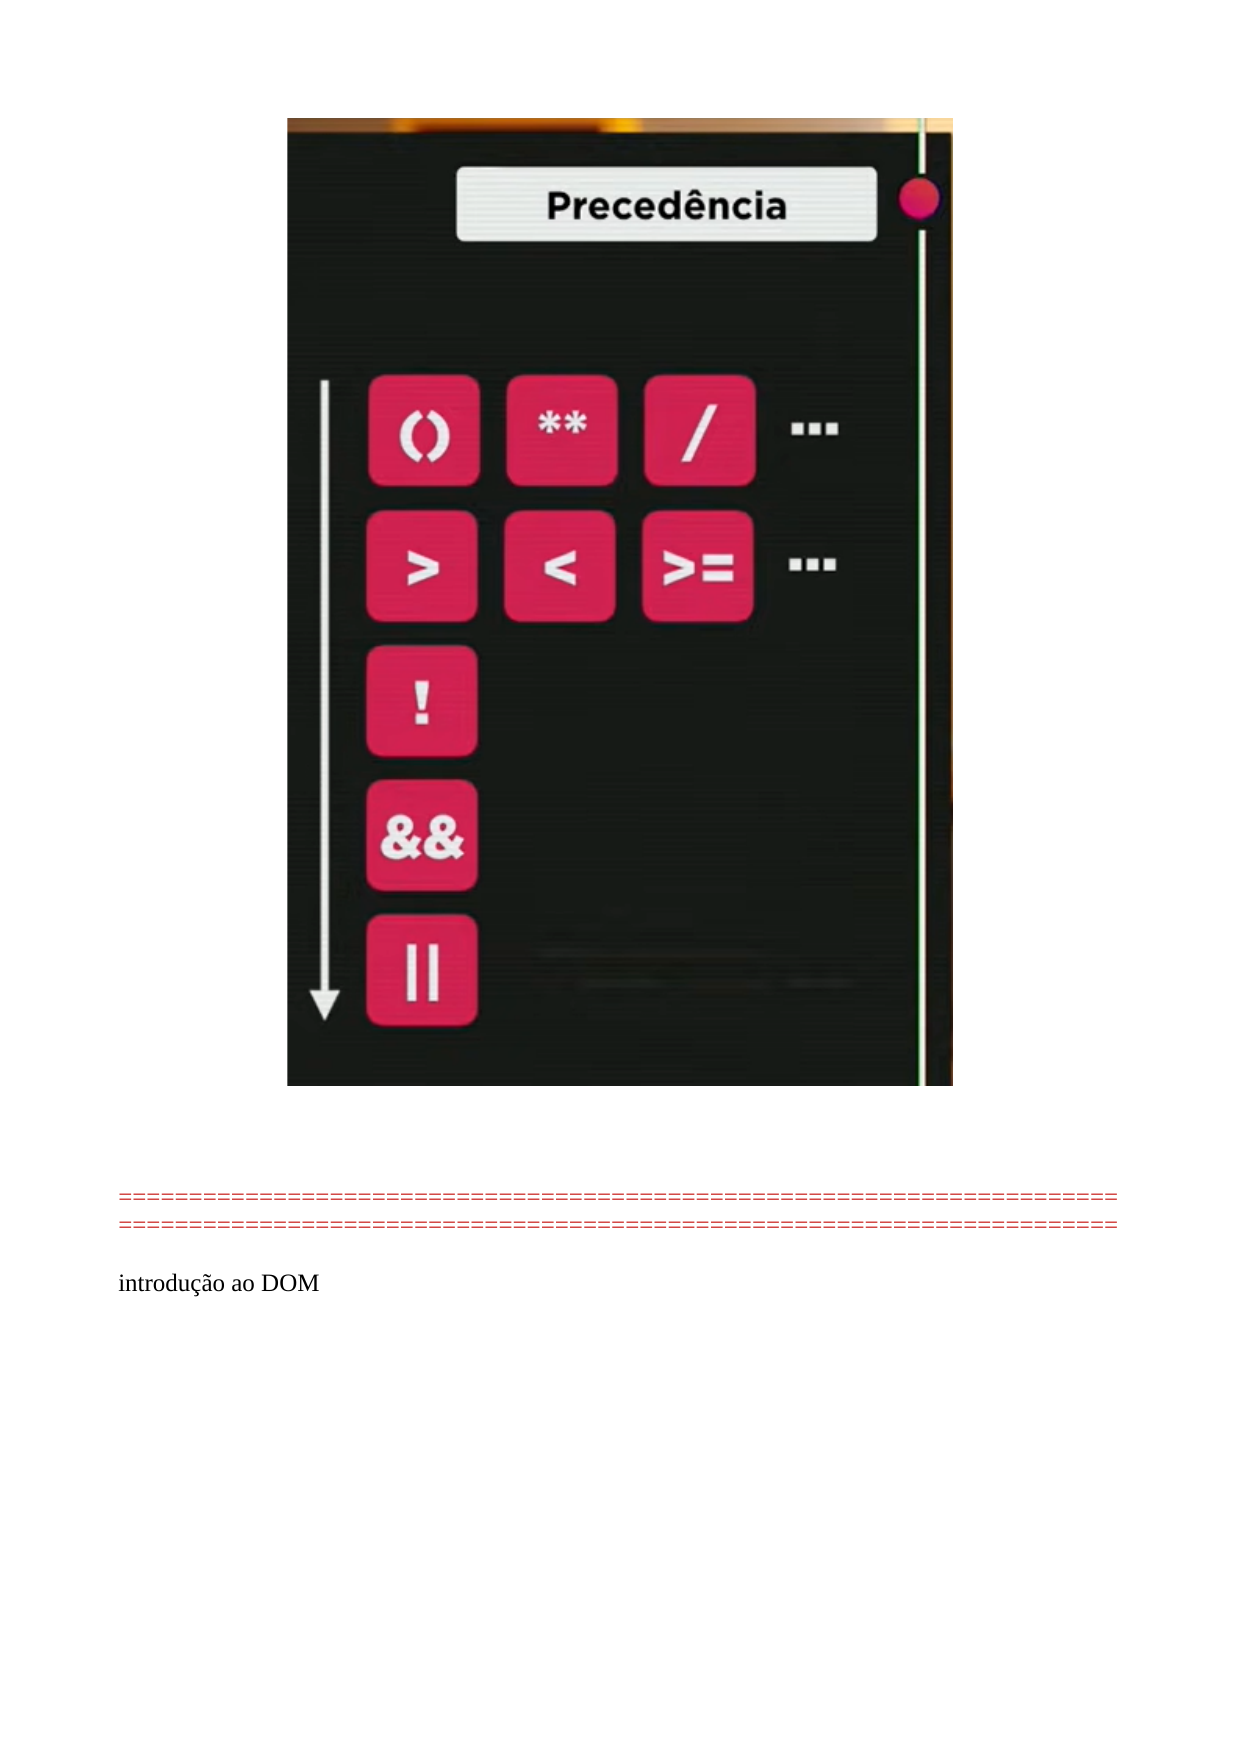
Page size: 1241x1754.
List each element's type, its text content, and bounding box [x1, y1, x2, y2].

picture [287, 118, 953, 1086]
text ============================================================================================================================================== [118, 1182, 1122, 1239]
text introdução ao DOM [118, 1268, 1122, 1297]
